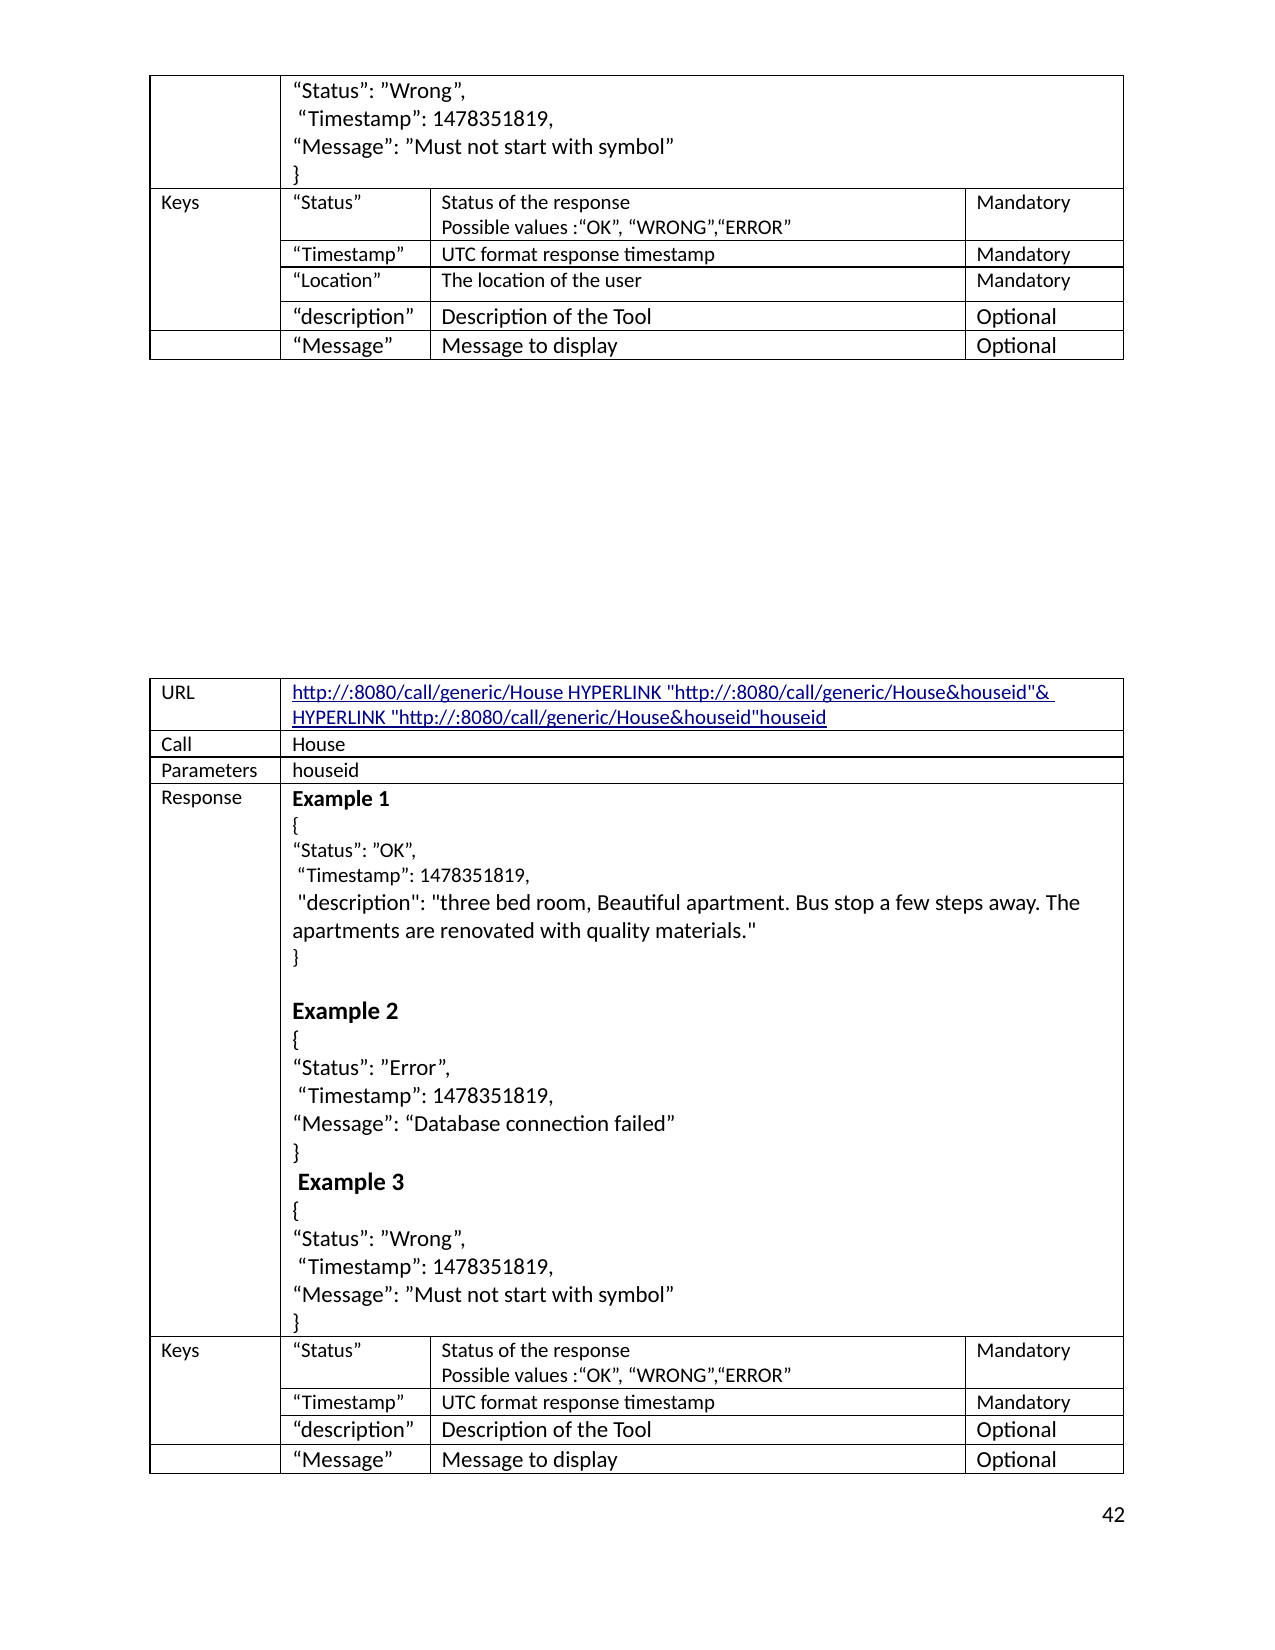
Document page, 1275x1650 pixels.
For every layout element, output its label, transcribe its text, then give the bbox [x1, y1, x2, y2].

table_cell House [281, 731, 1123, 756]
table_cell Call [151, 731, 280, 756]
table_cell [151, 331, 280, 359]
table_cell “Status”: ”Wrong”, “Timestamp”: 1478351819, “Message”: ”Must not start with symbol” } [281, 76, 1123, 188]
table_cell Mandatory [966, 1389, 1123, 1414]
table_cell houseid [281, 758, 1123, 783]
table_header URL [151, 679, 280, 730]
table_cell Example 1 { “Status”: ”OK”, “Timestamp”: 1478351819, "description": "three bed room, Beautiful apartment. Bus stop a few steps away. The apartments are renovated with quality materials." } Example 2 { “Status”: ”Error”, “Timestamp”: 1478351819, “Message”: “Database connection failed” } Example 3 { “Status”: ”Wrong”, “Timestamp”: 1478351819, “Message”: ”Must not start with symbol” } [281, 784, 1123, 1336]
table_cell “Status” [281, 1337, 430, 1388]
table_cell UTC format response timestamp [431, 1389, 965, 1414]
table_cell “Message” [281, 331, 430, 359]
table_cell Keys [151, 1337, 280, 1444]
table_cell Optional [966, 331, 1123, 359]
table_cell The location of the user [431, 268, 965, 301]
table_cell Message to display [431, 331, 965, 359]
table_cell “Location” [281, 268, 430, 301]
table_cell Parameters [151, 758, 280, 783]
table_cell [151, 1445, 280, 1473]
table_cell Mandatory [966, 1337, 1123, 1388]
table_cell “Timestamp” [281, 241, 430, 266]
table_cell [151, 76, 280, 188]
table_cell Description of the Tool [431, 302, 965, 330]
table_cell “Message” [281, 1445, 430, 1473]
table_cell “description” [281, 1416, 430, 1444]
table_cell Keys [151, 189, 280, 330]
table_cell Response [151, 784, 280, 1336]
table_cell “description” [281, 302, 430, 330]
table_cell UTC format response timestamp [431, 241, 965, 266]
table_cell Mandatory [966, 241, 1123, 266]
table_cell Status of the response Possible values :“OK”, “WRONG”,“ERROR” [431, 189, 965, 240]
table_cell Mandatory [966, 189, 1123, 240]
table_cell “Timestamp” [281, 1389, 430, 1414]
table_cell Status of the response Possible values :“OK”, “WRONG”,“ERROR” [431, 1337, 965, 1388]
table_cell Optional [966, 1416, 1123, 1444]
table_header http://:8080/call/generic/House HYPERLINK "http://:8080/call/generic/House&houseid"& HYPERLINK "http://:8080/call/generic/House&houseid"houseid [281, 679, 1123, 730]
table_cell Optional [966, 1445, 1123, 1473]
table_cell Message to display [431, 1445, 965, 1473]
table_cell Description of the Tool [431, 1416, 965, 1444]
table_cell Mandatory [966, 268, 1123, 301]
table_cell “Status” [281, 189, 430, 240]
table_cell Optional [966, 302, 1123, 330]
